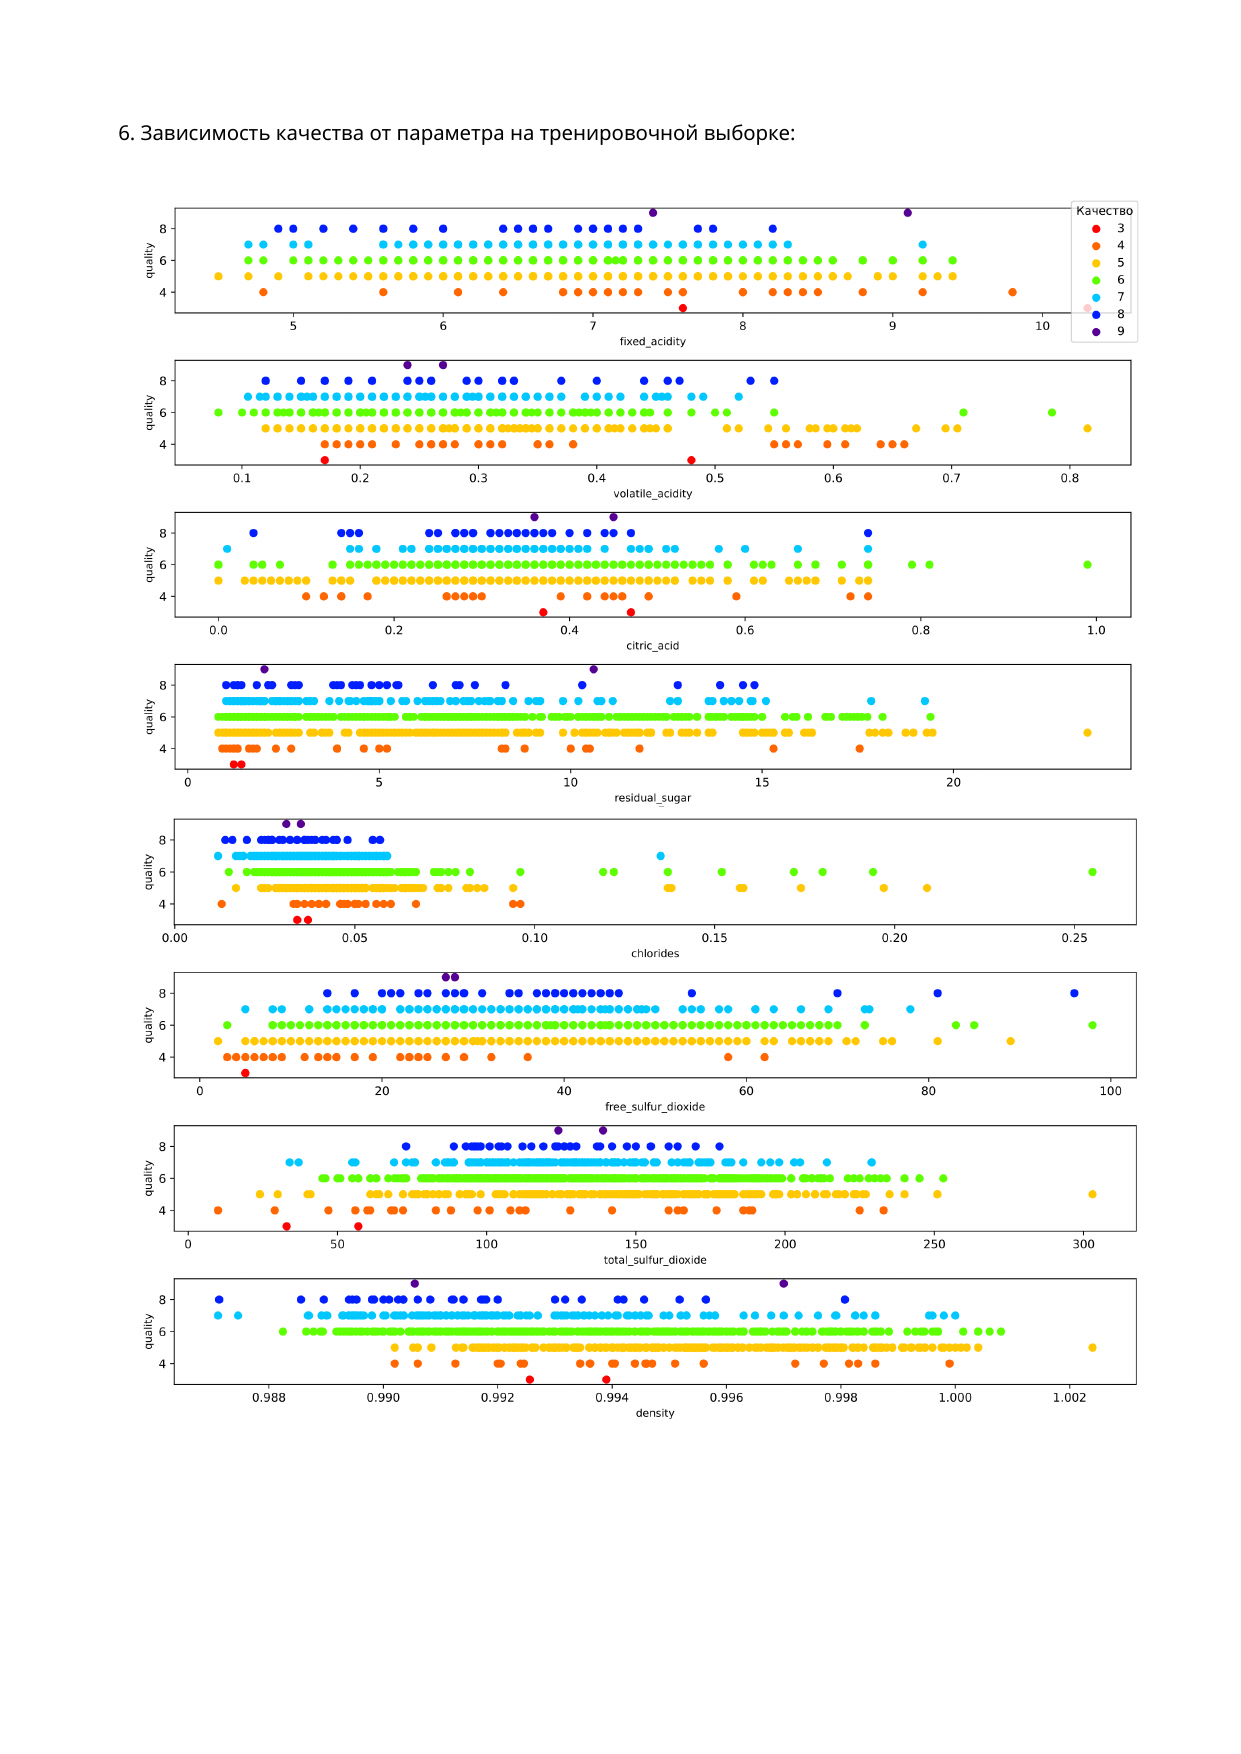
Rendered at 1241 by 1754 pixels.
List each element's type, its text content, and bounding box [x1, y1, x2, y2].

text 6. Зависимость качества от параметра на тренировочной выборке: [118, 118, 1122, 146]
picture [136, 197, 1141, 1423]
